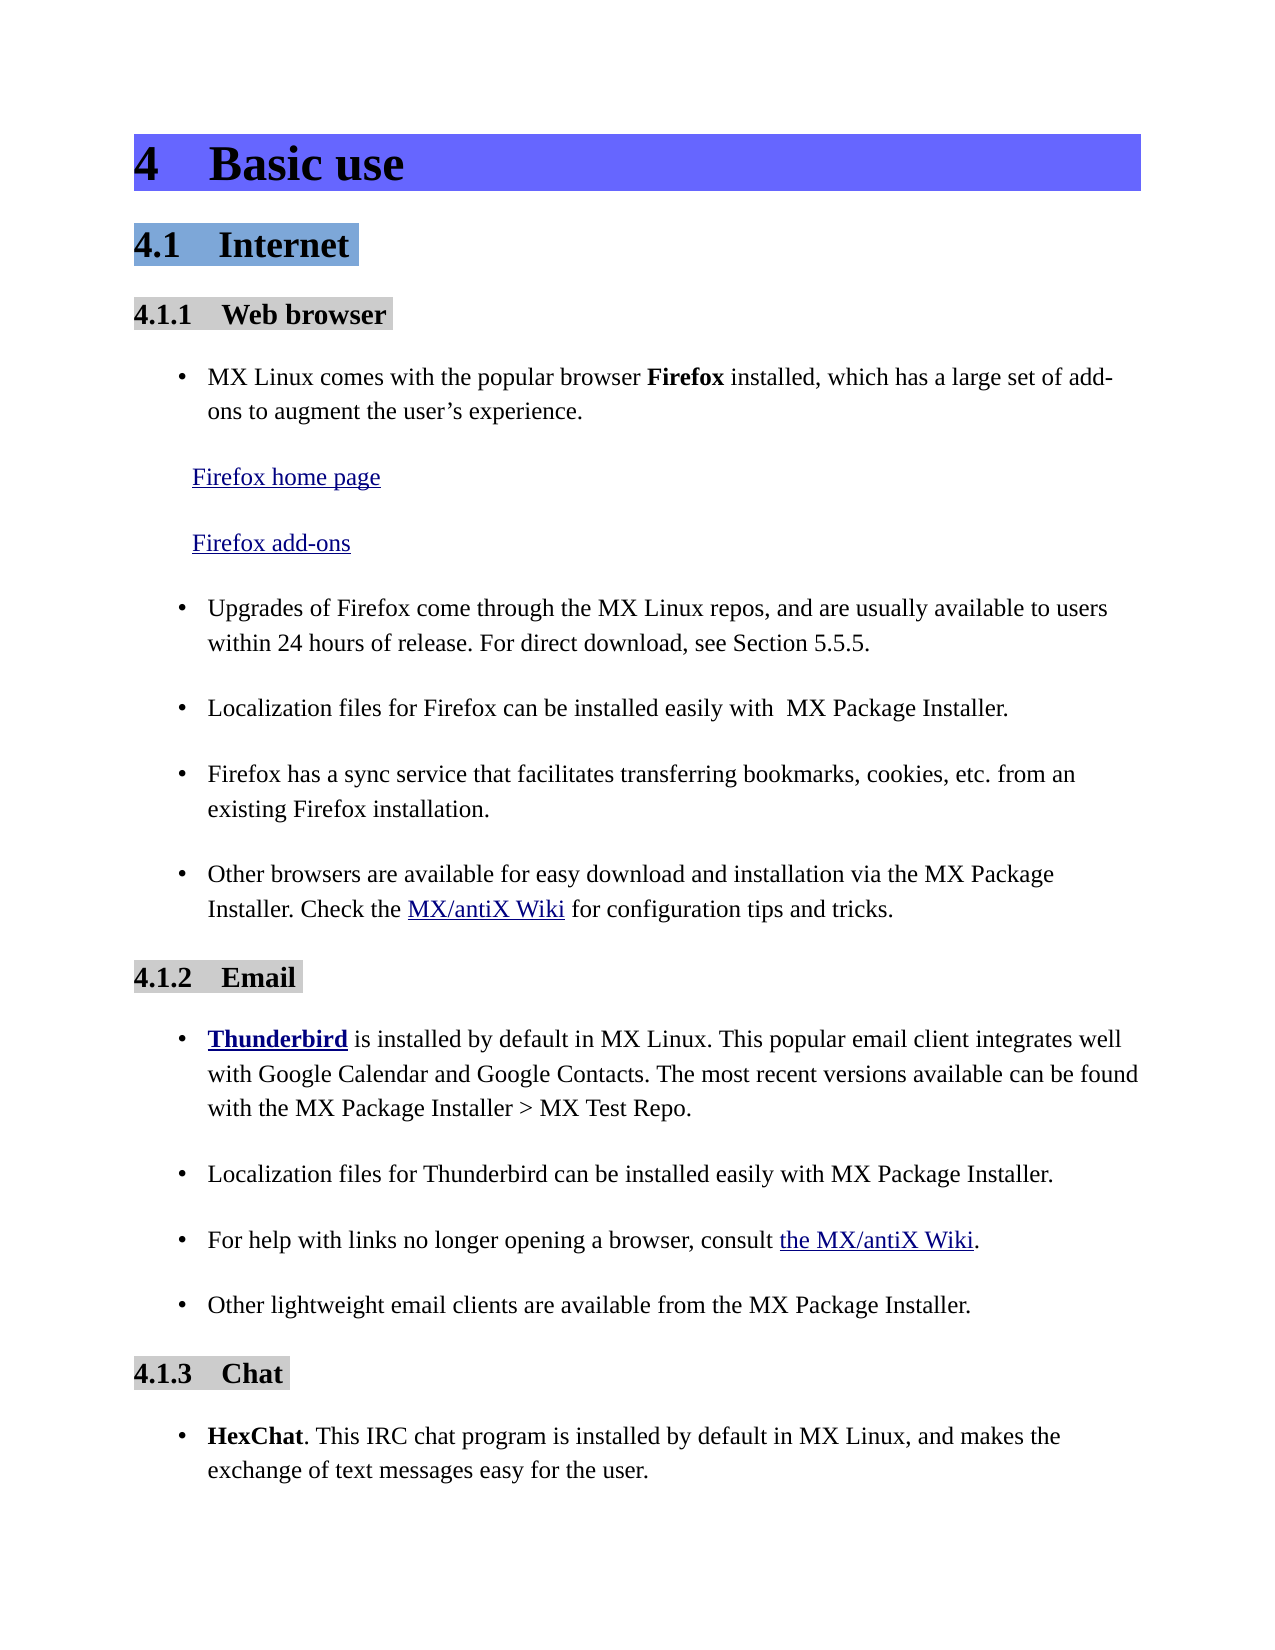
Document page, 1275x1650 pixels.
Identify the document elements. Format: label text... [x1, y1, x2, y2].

list MX Linux comes with the popular browser Firefox installed, which has a large set of add-ons to augment the user’s experience. [178, 362, 1141, 425]
subtitle 4.1 Internet [134, 222, 1141, 266]
list Firefox add-ons [162, 528, 1157, 556]
list Firefox home page [162, 462, 1157, 491]
list For help with links no longer opening a browser, consult the MX/antiX Wiki. [178, 1225, 1141, 1254]
list Other browsers are available for easy download and installation via the MX Package Installer. Check the MX/antiX Wiki for configuration tips and tricks. [178, 859, 1141, 923]
list Other lightweight email clients are available from the MX Package Installer. [178, 1291, 1141, 1319]
subtitle 4.1.3 Chat [290, 1356, 1141, 1390]
list Thunderbird is installed by default in MX Linux. This popular email client integrates well with Google Calendar and Google Contacts. The most recent versions available can be found with the MX Package Installer > MX Test Repo. [178, 1024, 1141, 1122]
list Firefox has a sync service that facilitates transferring bookmarks, cookies, etc. from an existing Firefox installation. [178, 759, 1141, 822]
list Localization files for Firefox can be installed easily with MX Package Installer. [178, 693, 1141, 722]
list Localization files for Thunderbird can be installed easily with MX Package Installer. [178, 1159, 1141, 1188]
subtitle 4.1.2 Email [303, 960, 1141, 993]
list Upgrades of Firefox come through the MX Linux repos, and are usually available to users within 24 hours of release. For direct download, see Section 5.5.5. [178, 593, 1141, 657]
subtitle 4 Basic use [134, 134, 1141, 191]
subtitle 4.1.1 Web browser [393, 297, 1141, 330]
list HexChat. This IRC chat program is installed by default in MX Linux, and makes the exchange of text messages easy for the user. [178, 1421, 1141, 1484]
